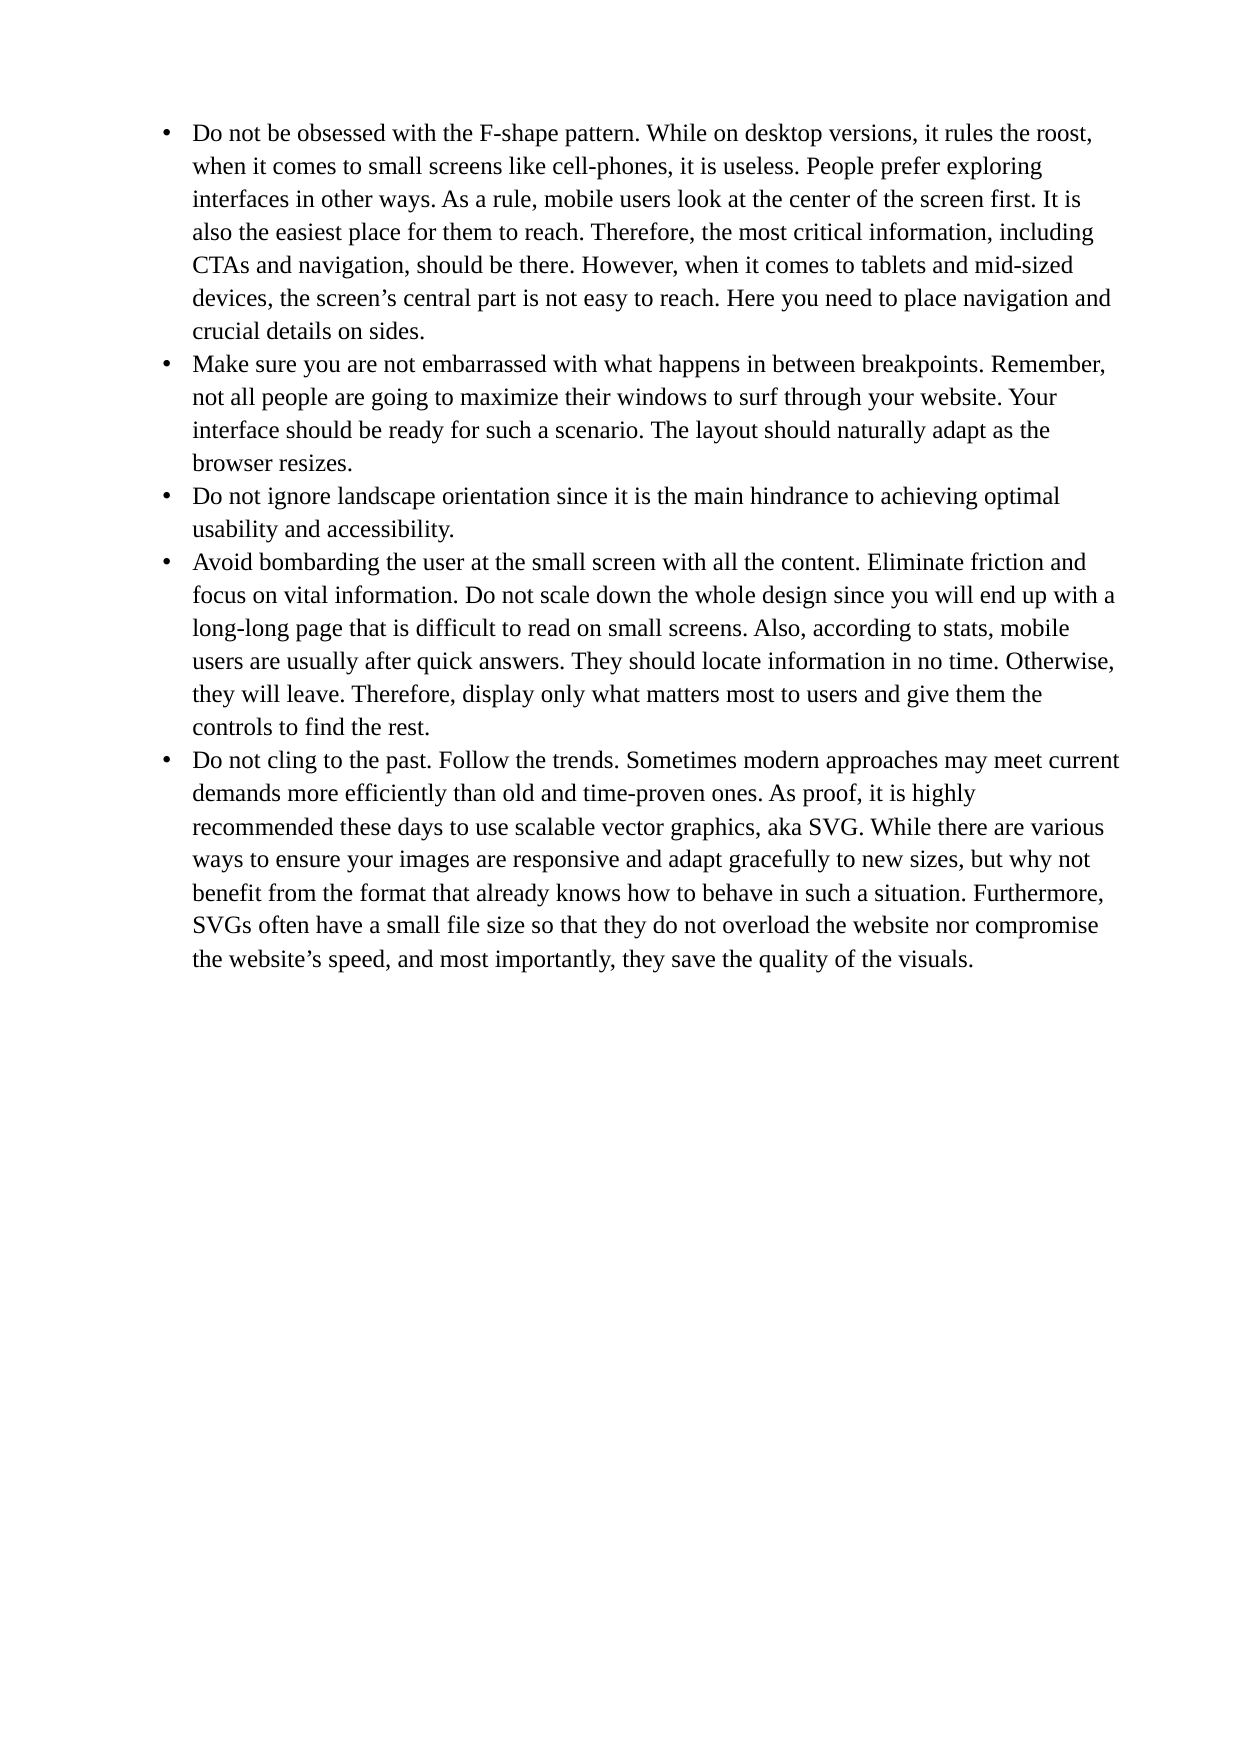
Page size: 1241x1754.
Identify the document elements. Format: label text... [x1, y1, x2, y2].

list Do not cling to the past. Follow the trends. Sometimes modern approaches may meet current demands more efficiently than old and time-proven ones. As proof, it is highly recommended these days to use scalable vector graphics, aka SVG. While there are various ways to ensure your images are responsive and adapt gracefully to new sizes, but why not benefit from the format that already knows how to behave in such a situation. Furthermore, SVGs often have a small file size so that they do not overload the website nor compromise the website’s speed, and most importantly, they save the quality of the visuals. [162, 746, 1122, 972]
list Do not be obsessed with the F-shape pattern. While on desktop versions, it rules the roost, when it comes to small screens like cell-phones, it is useless. People prefer exploring interfaces in other ways. As a rule, mobile users look at the center of the screen first. It is also the easiest place for them to reach. Therefore, the most critical information, including CTAs and navigation, should be there. However, when it comes to tablets and mid-sized devices, the screen’s central part is not easy to reach. Here you need to place navigation and crucial details on sides. [162, 118, 1122, 345]
list Make sure you are not embarrassed with what happens in between breakpoints. Remember, not all people are going to maximize their windows to surf through your website. Your interface should be ready for such a scenario. The layout should naturally adapt as the browser resizes. [162, 349, 1122, 477]
list Do not ignore landscape orientation since it is the main hindrance to achieving optimal usability and accessibility. [162, 481, 1122, 543]
list Avoid bombarding the user at the small screen with all the content. Eliminate friction and focus on vital information. Do not scale down the whole design since you will end up with a long-long page that is difficult to read on small screens. Also, according to stats, mobile users are usually after quick answers. They should locate information in no time. Otherwise, they will leave. Therefore, display only what matters most to users and give them the controls to find the rest. [162, 547, 1122, 741]
